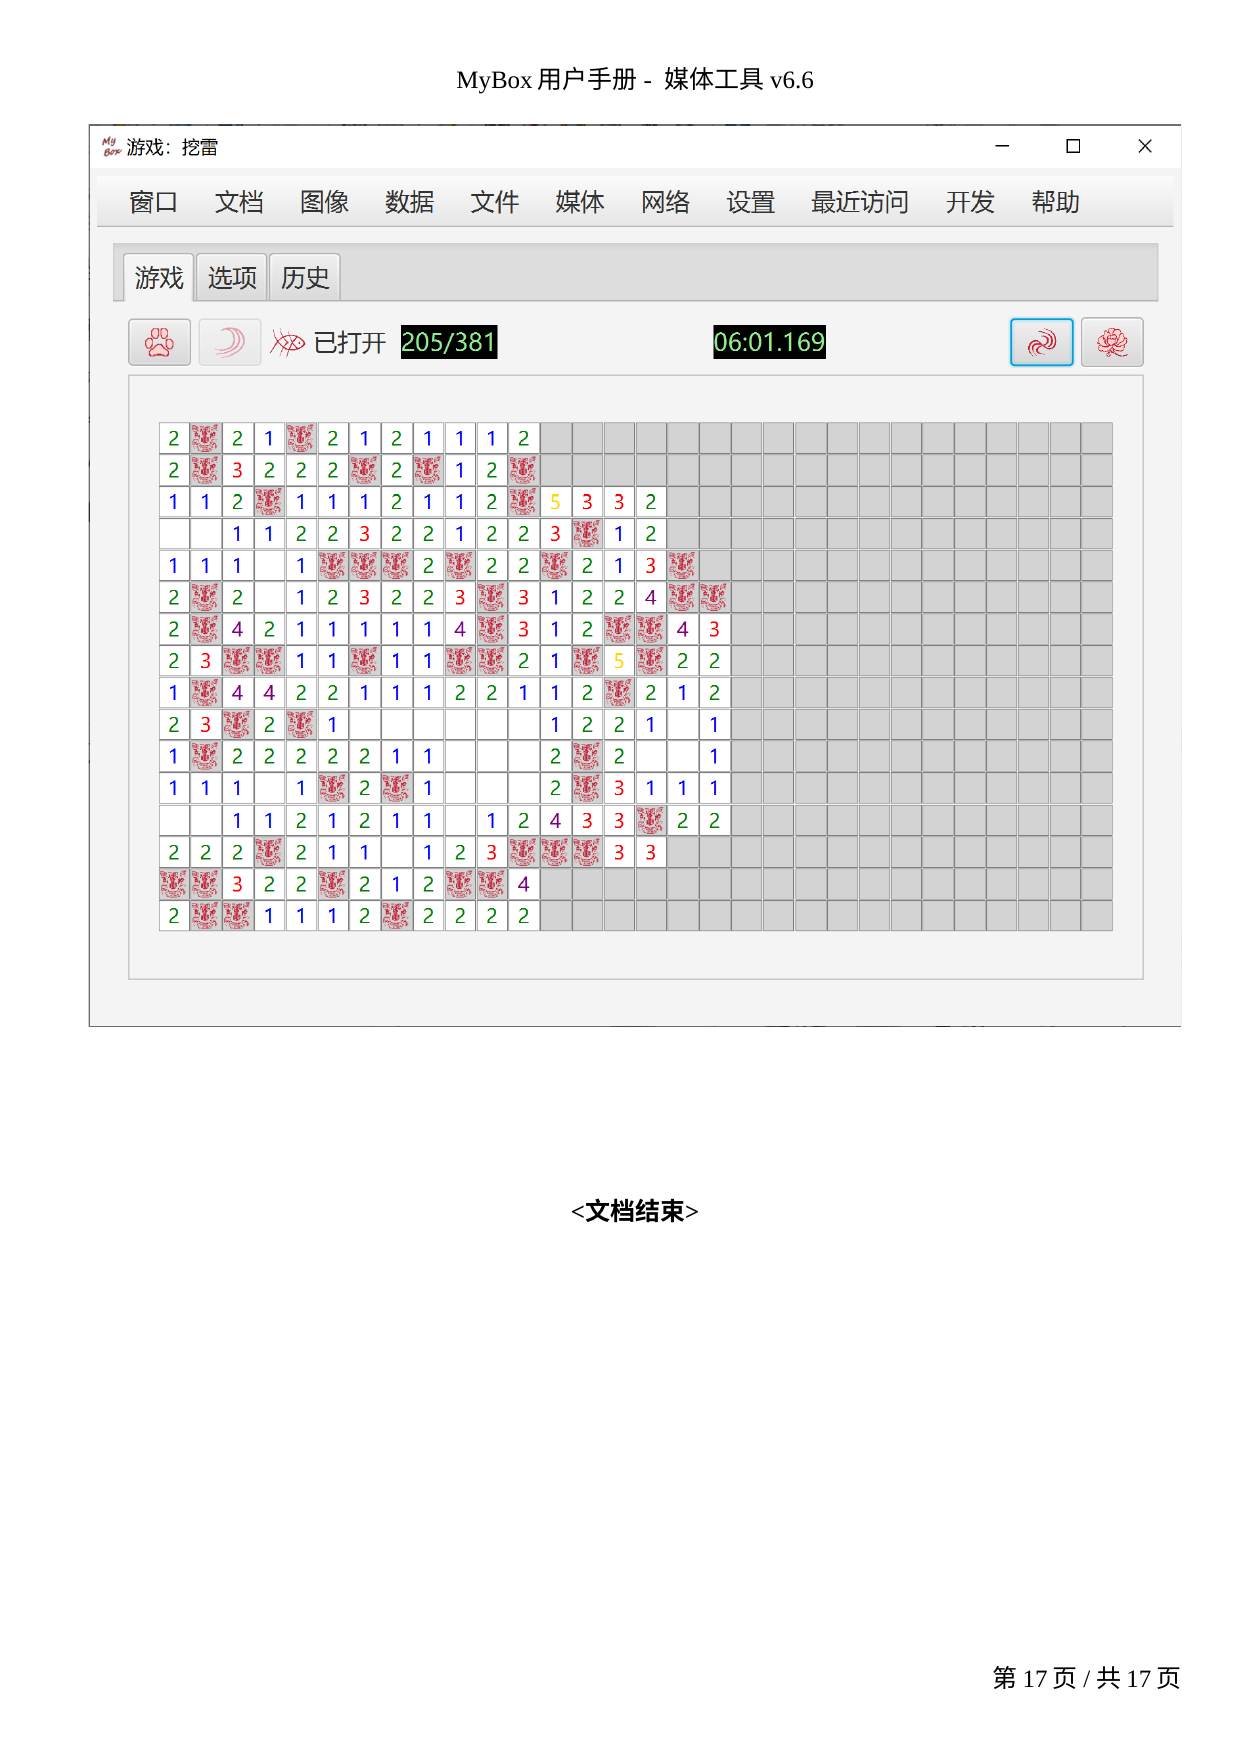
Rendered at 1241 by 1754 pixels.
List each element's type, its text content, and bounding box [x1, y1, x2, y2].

text <文档结束> [88, 1192, 1181, 1228]
picture [88, 124, 1182, 1027]
